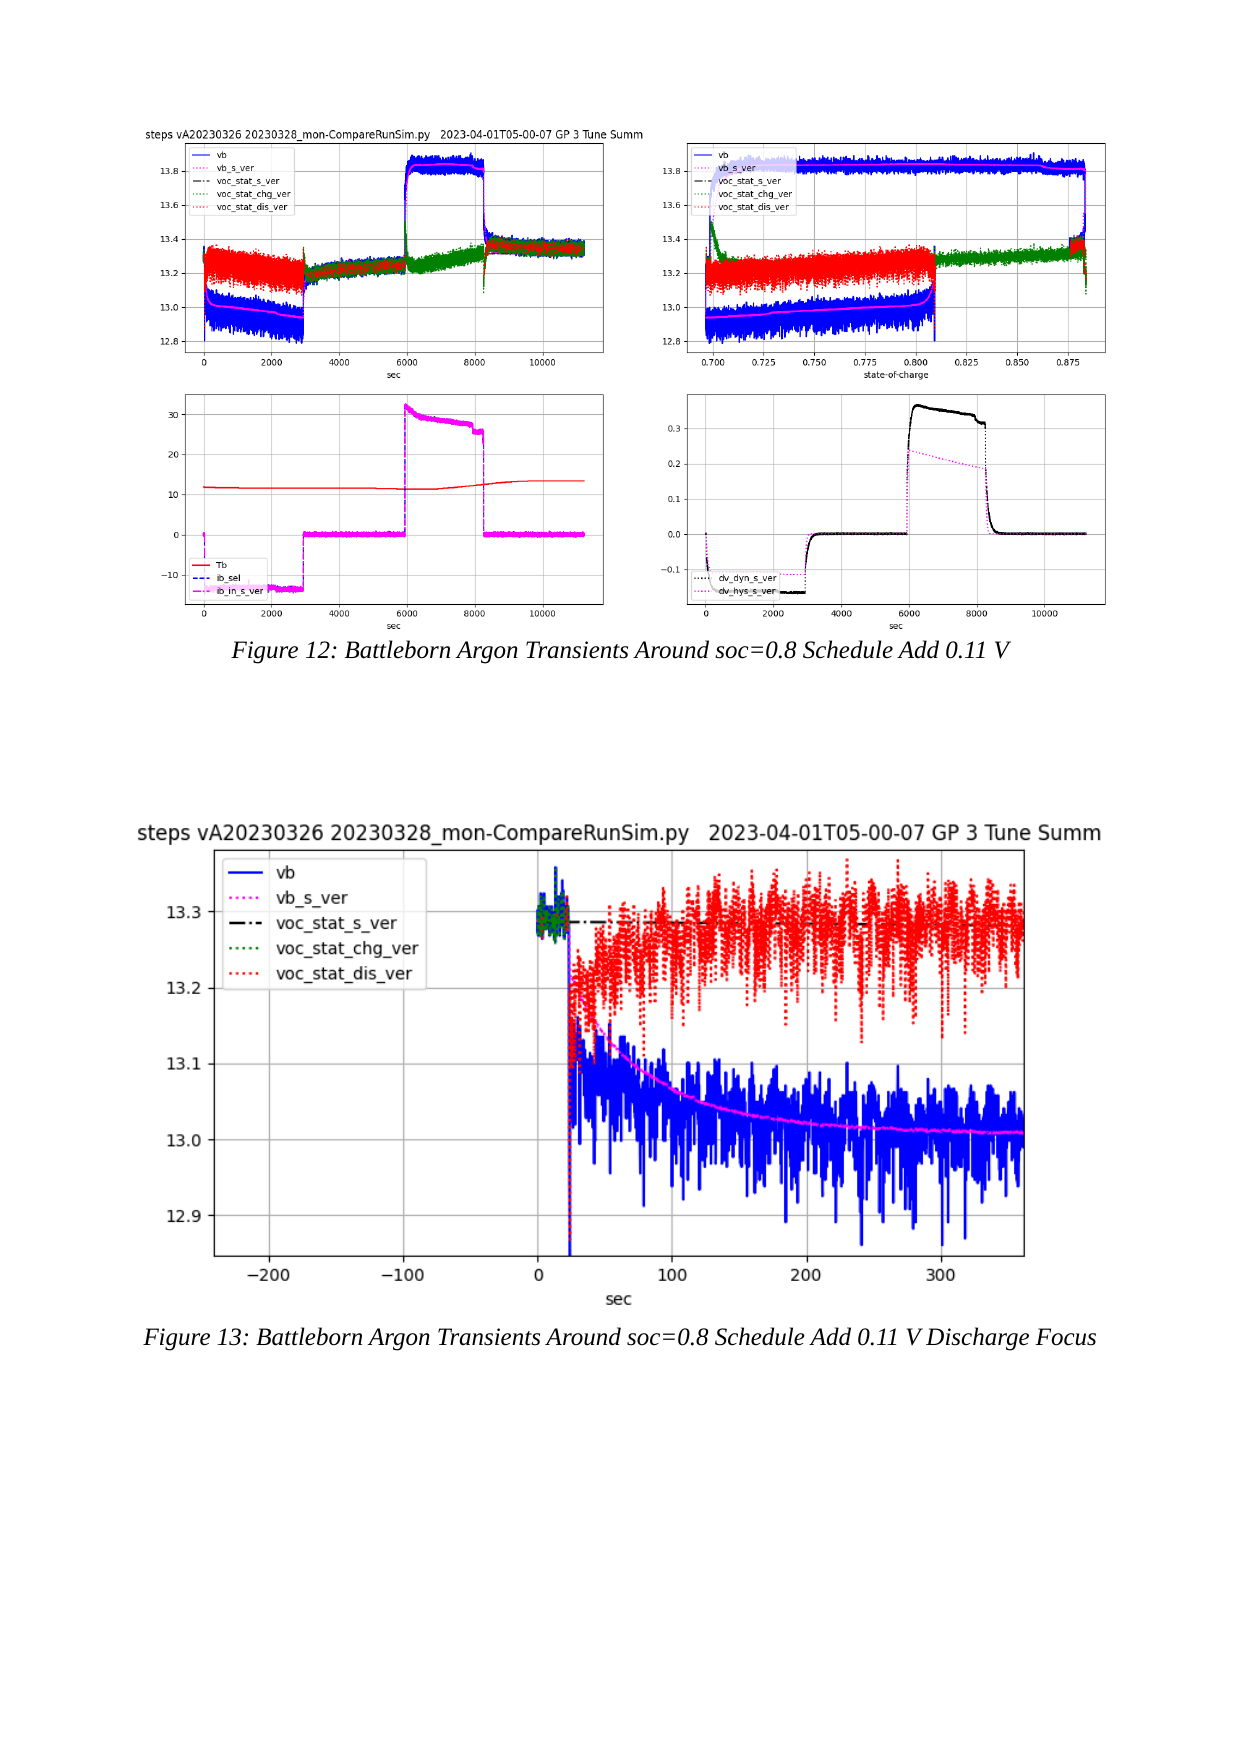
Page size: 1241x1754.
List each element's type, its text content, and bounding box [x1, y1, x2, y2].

text Figure 12: Battleborn Argon Transients Around soc=0.8 Schedule Add 0.11 V [118, 131, 1122, 664]
picture [118, 803, 1122, 1323]
picture [123, 118, 1128, 636]
text Figure 13: Battleborn Argon Transients Around soc=0.8 Schedule Add 0.11 V Discharge Focus [118, 1323, 1122, 1351]
